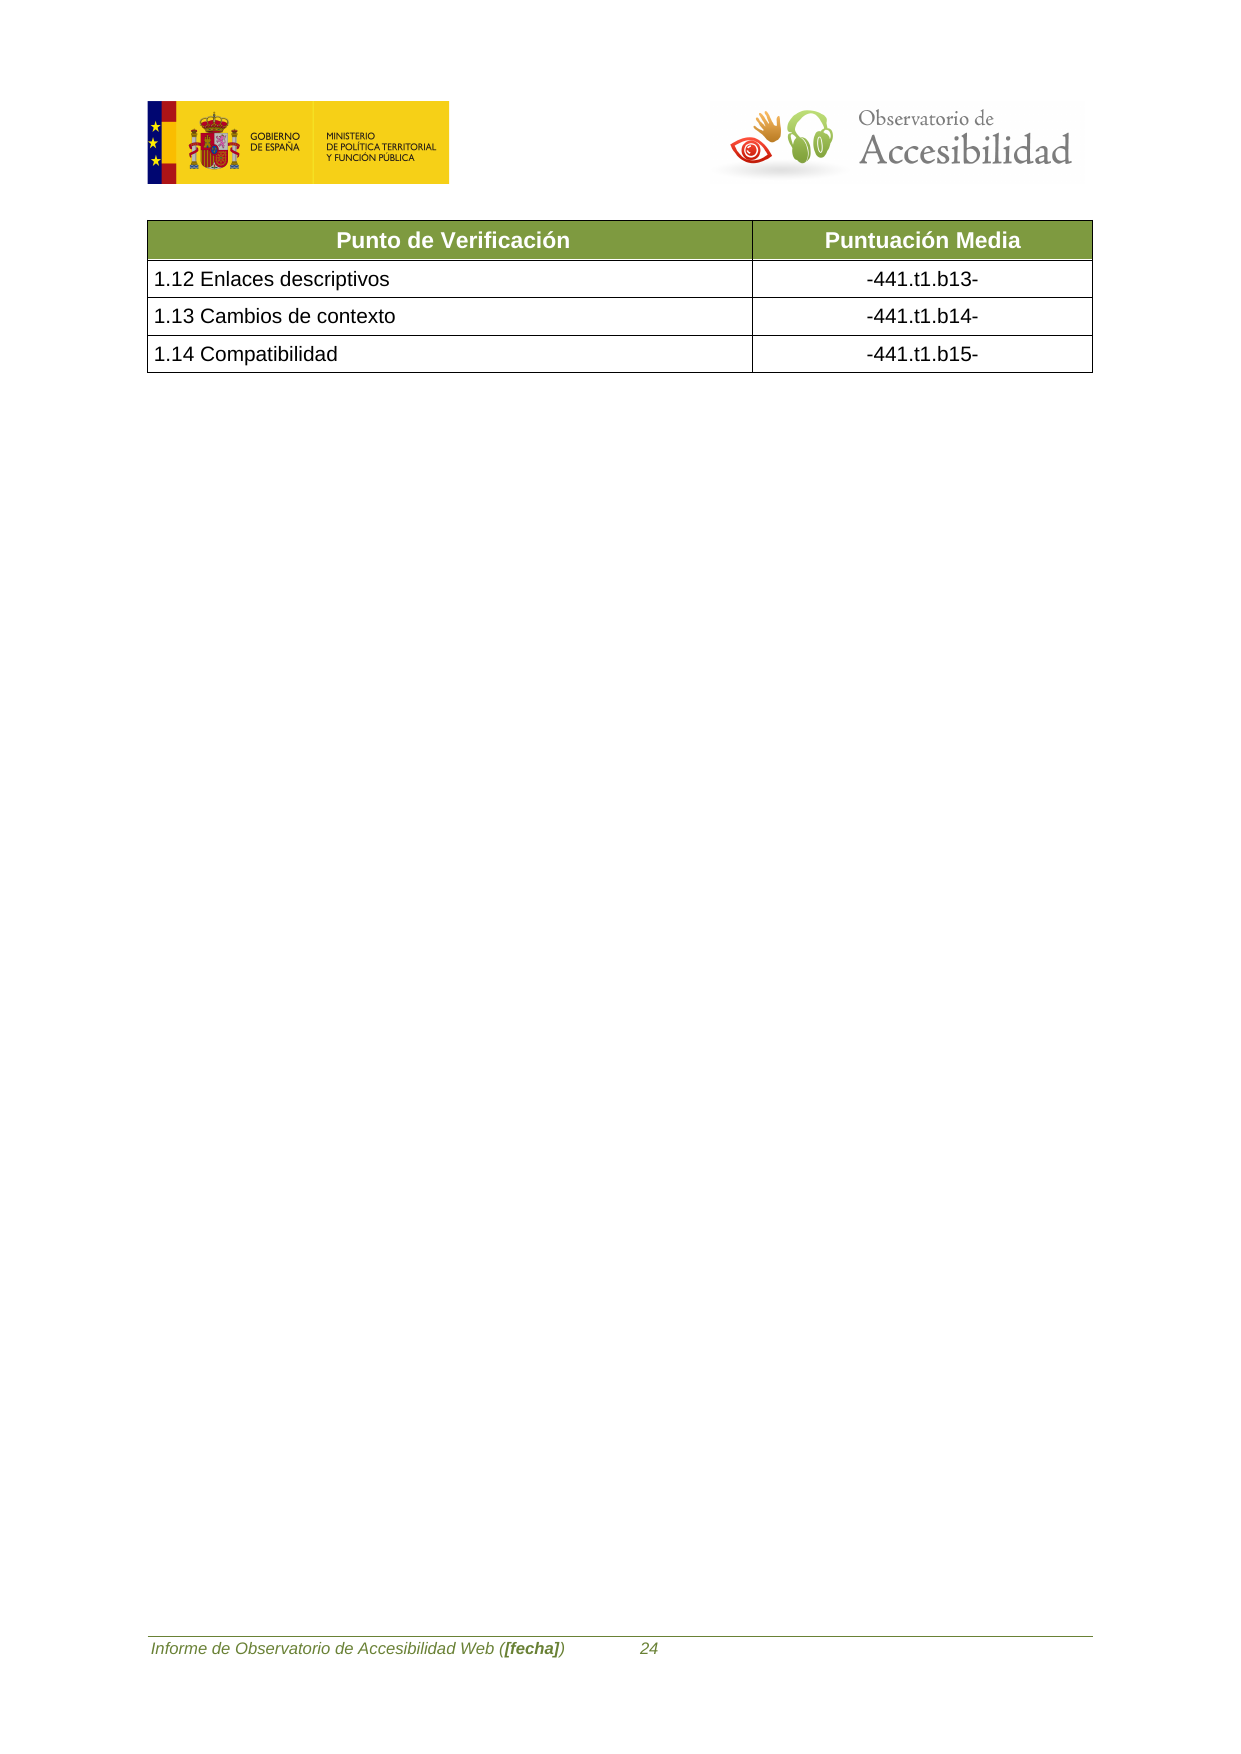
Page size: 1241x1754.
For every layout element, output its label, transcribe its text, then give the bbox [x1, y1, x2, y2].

picture [710, 101, 1086, 184]
table_cell -441.t1.b13- [753, 261, 1092, 297]
table_cell 1.12 Enlaces descriptivos [148, 261, 752, 297]
table_cell -441.t1.b14- [753, 298, 1092, 334]
table_header Punto de Verificación [148, 221, 752, 259]
table_cell 1.14 Compatibilidad [148, 336, 752, 372]
table_cell 1.13 Cambios de contexto [148, 298, 752, 334]
table_cell -441.t1.b15- [753, 336, 1092, 372]
picture [147, 101, 450, 184]
table_header Puntuación Media [753, 221, 1092, 259]
